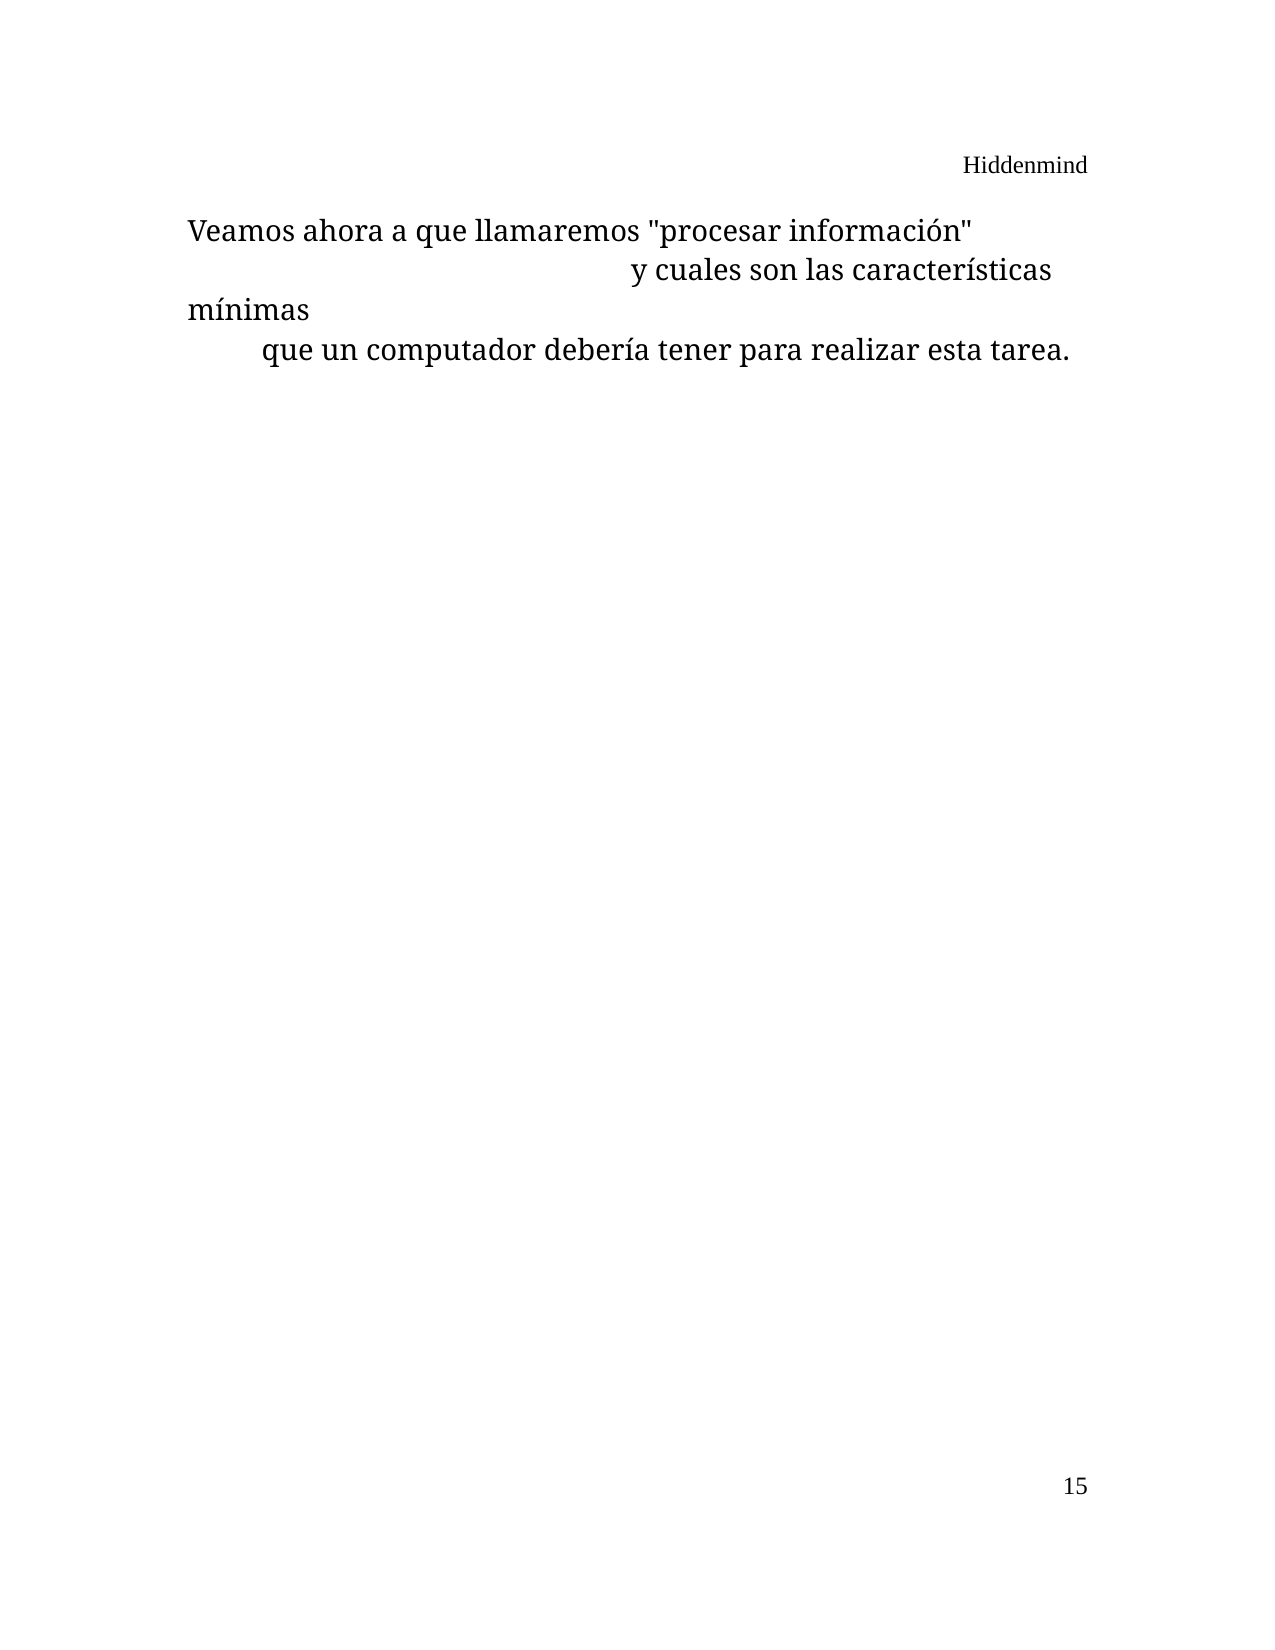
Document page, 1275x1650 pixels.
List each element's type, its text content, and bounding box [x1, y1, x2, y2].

text y cuales son las características mínimas [187, 250, 1087, 329]
text que un computador debería tener para realizar esta tarea. [187, 329, 1087, 369]
text Veamos ahora a que llamaremos "procesar información" [187, 210, 1087, 250]
